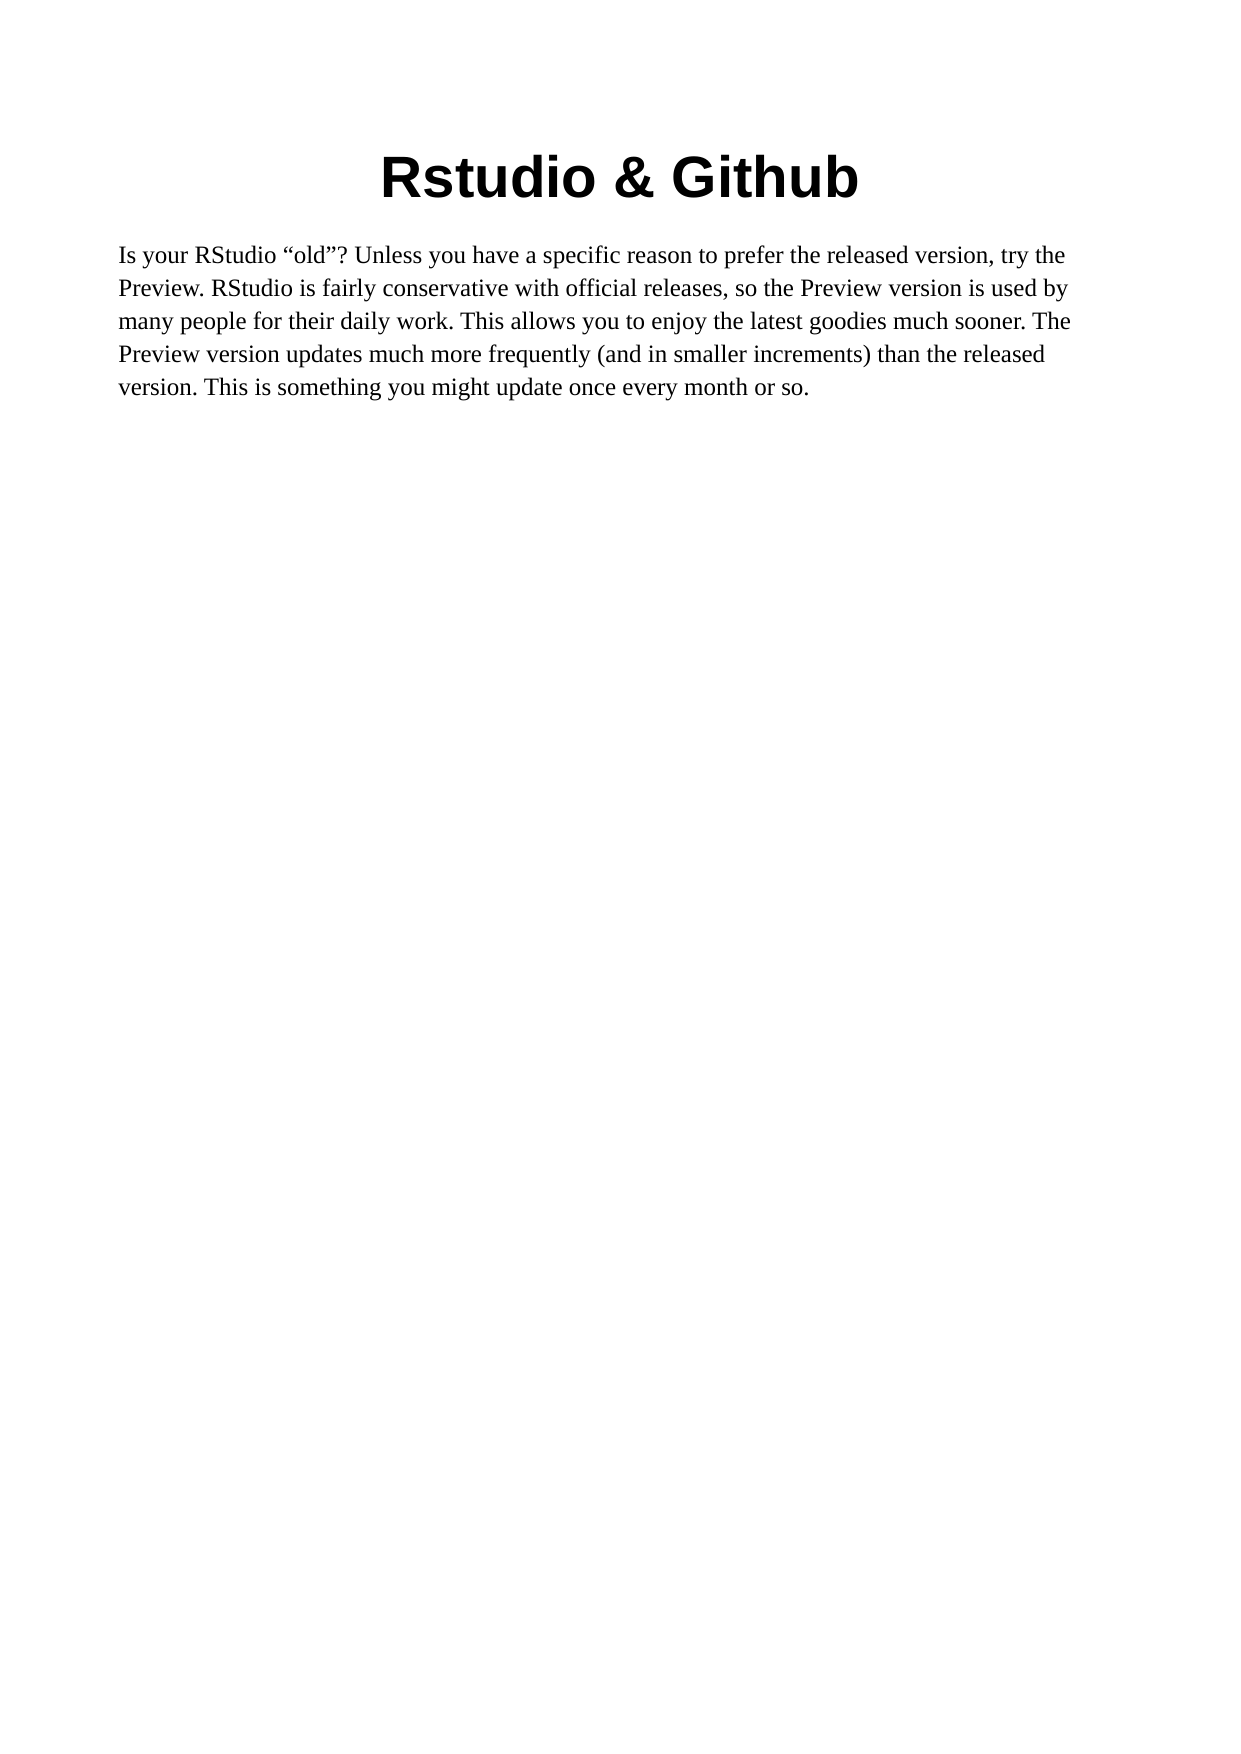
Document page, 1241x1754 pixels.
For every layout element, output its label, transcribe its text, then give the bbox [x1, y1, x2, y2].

text Is your RStudio “old”? Unless you have a specific reason to prefer the released version, try the Preview. RStudio is fairly conservative with official releases, so the Preview version is used by many people for their daily work. This allows you to enjoy the latest goodies much sooner. The Preview version updates much more frequently (and in smaller increments) than the released version. This is something you might update once every month or so. [118, 240, 1122, 401]
